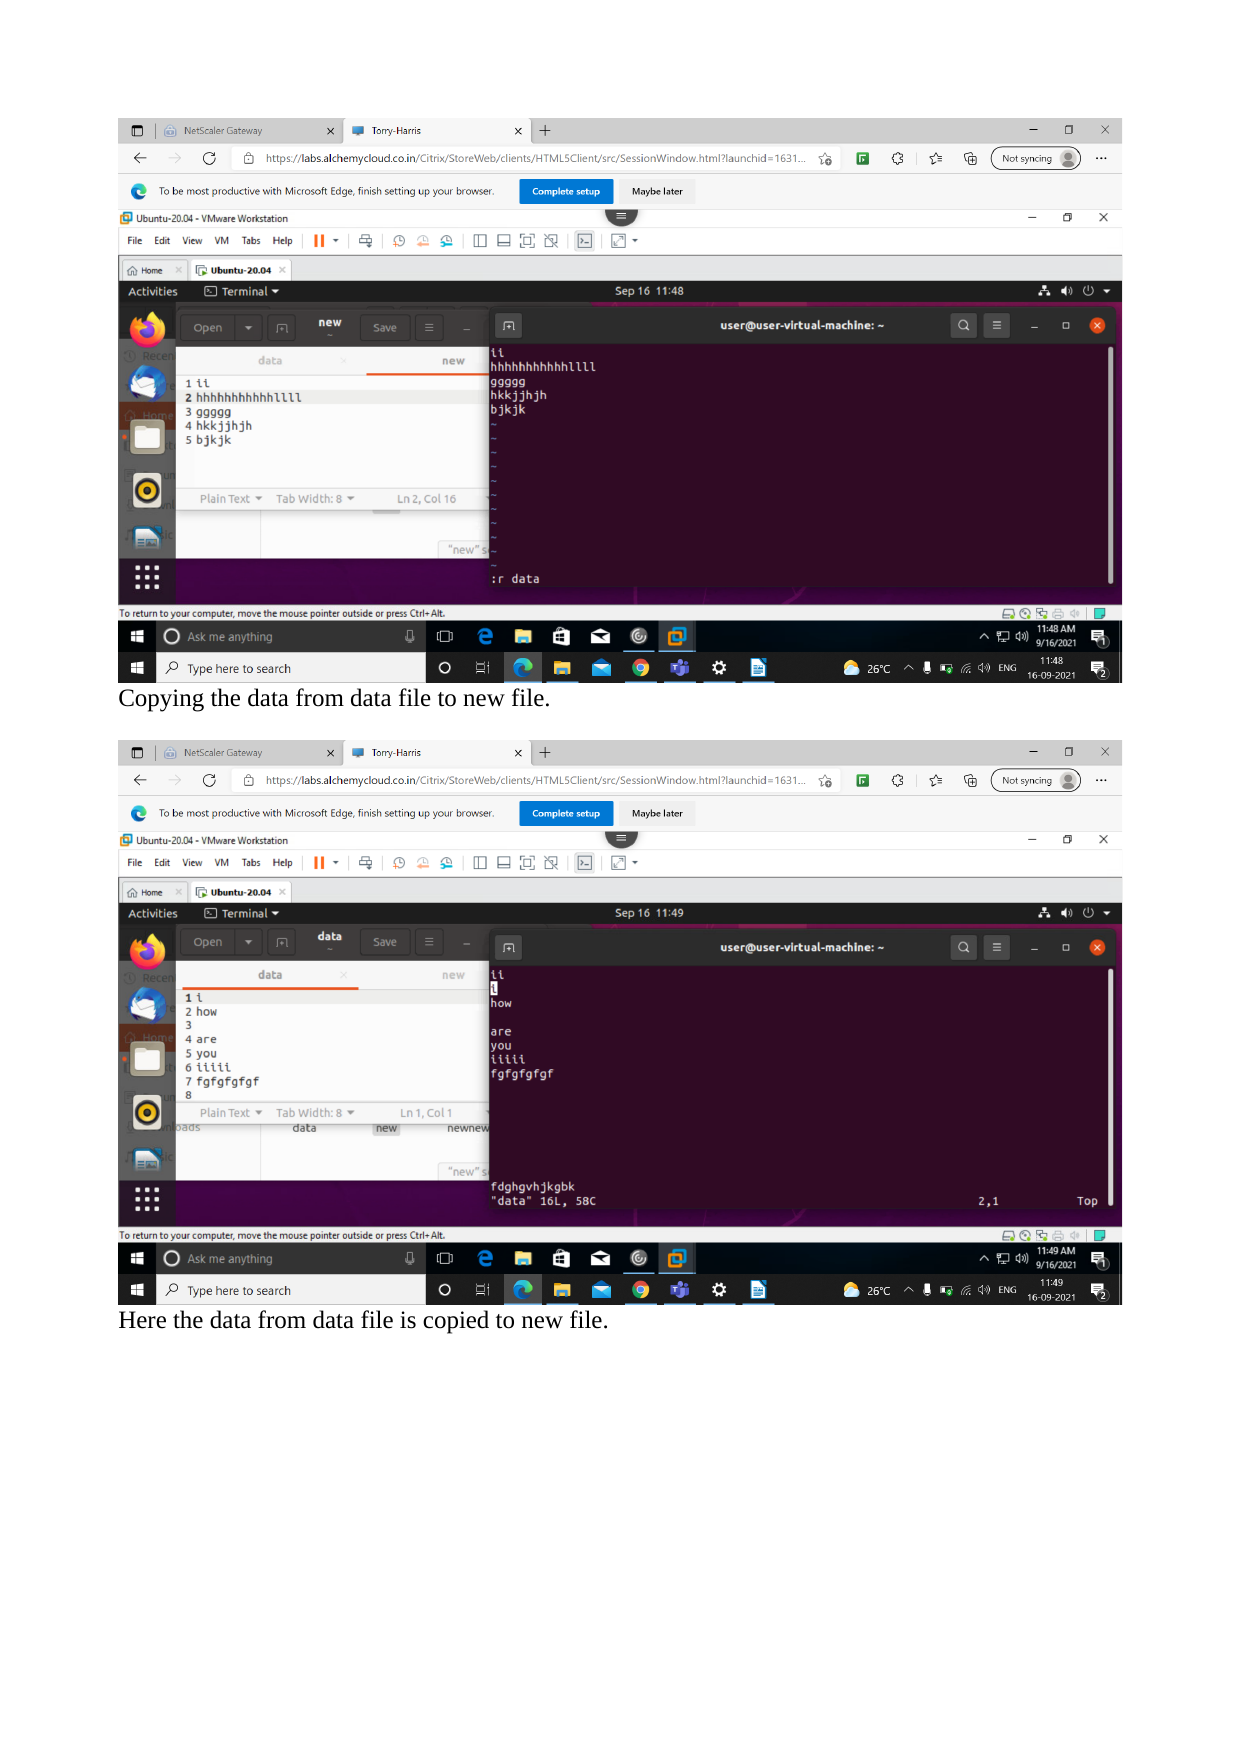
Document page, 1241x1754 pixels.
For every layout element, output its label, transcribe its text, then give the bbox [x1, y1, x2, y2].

picture [118, 118, 1123, 683]
text Here the data from data file is copied to new file. [118, 1305, 1122, 1334]
picture [118, 740, 1123, 1305]
text Copying the data from data file to new file. [118, 683, 1122, 712]
